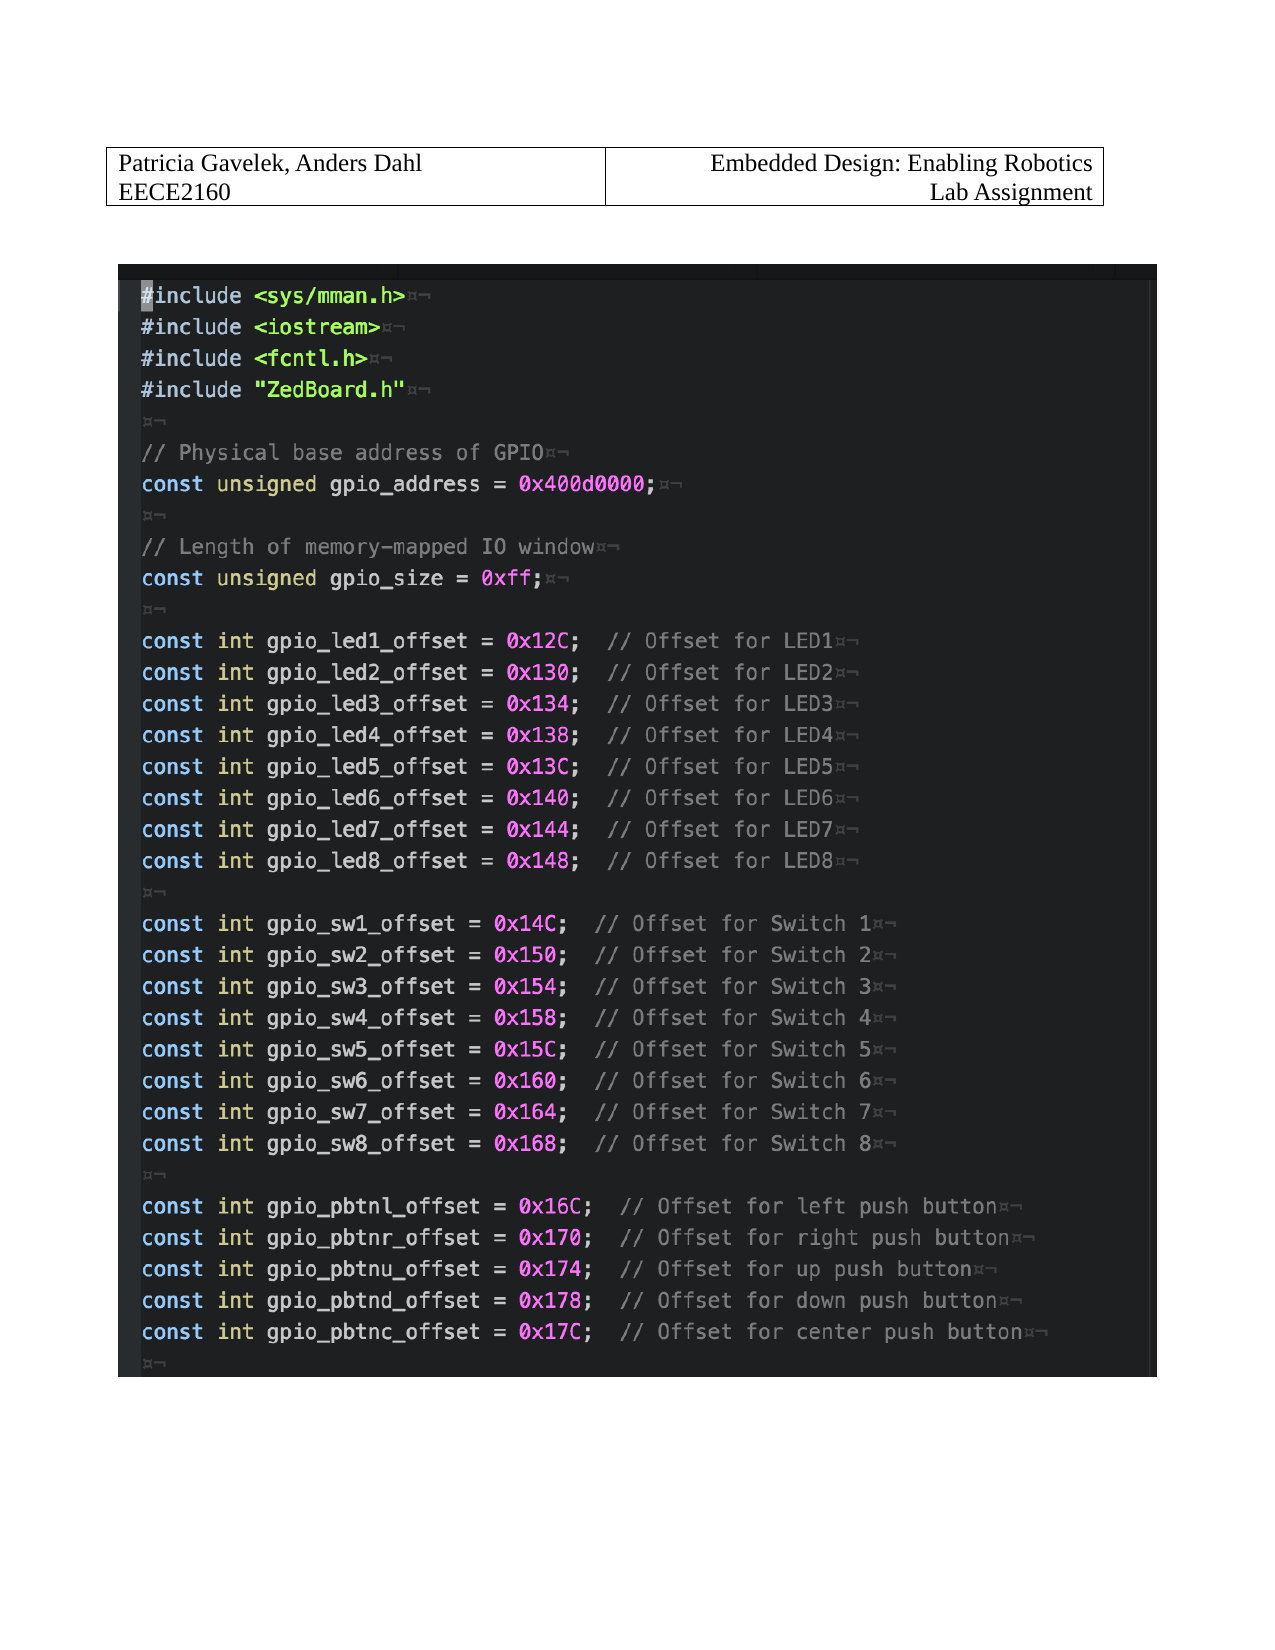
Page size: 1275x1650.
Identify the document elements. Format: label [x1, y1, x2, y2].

picture [118, 264, 1157, 1377]
